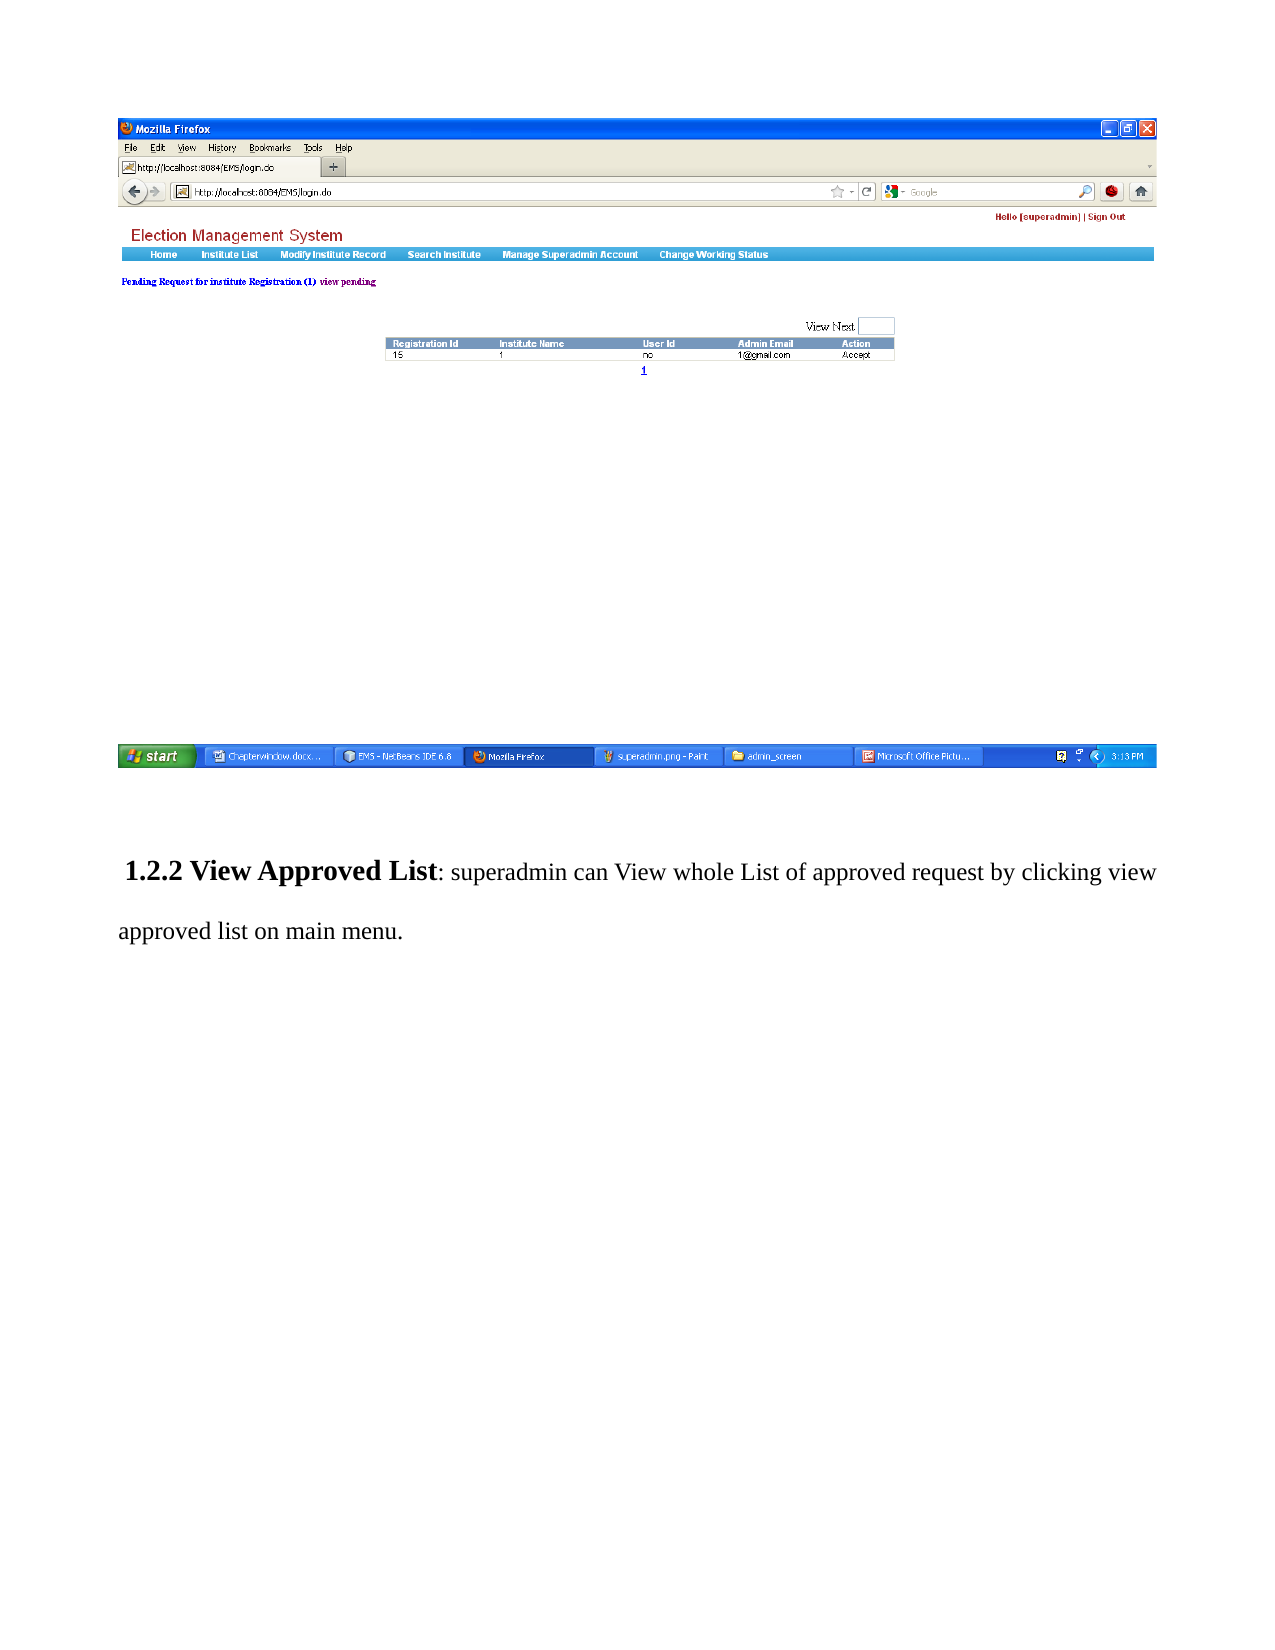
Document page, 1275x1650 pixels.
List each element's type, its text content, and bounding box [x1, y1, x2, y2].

picture [118, 118, 1157, 768]
text 1.2.2 View Approved List: superadmin can View whole List of approved request by clicking view approved list on main menu. [118, 853, 1157, 944]
